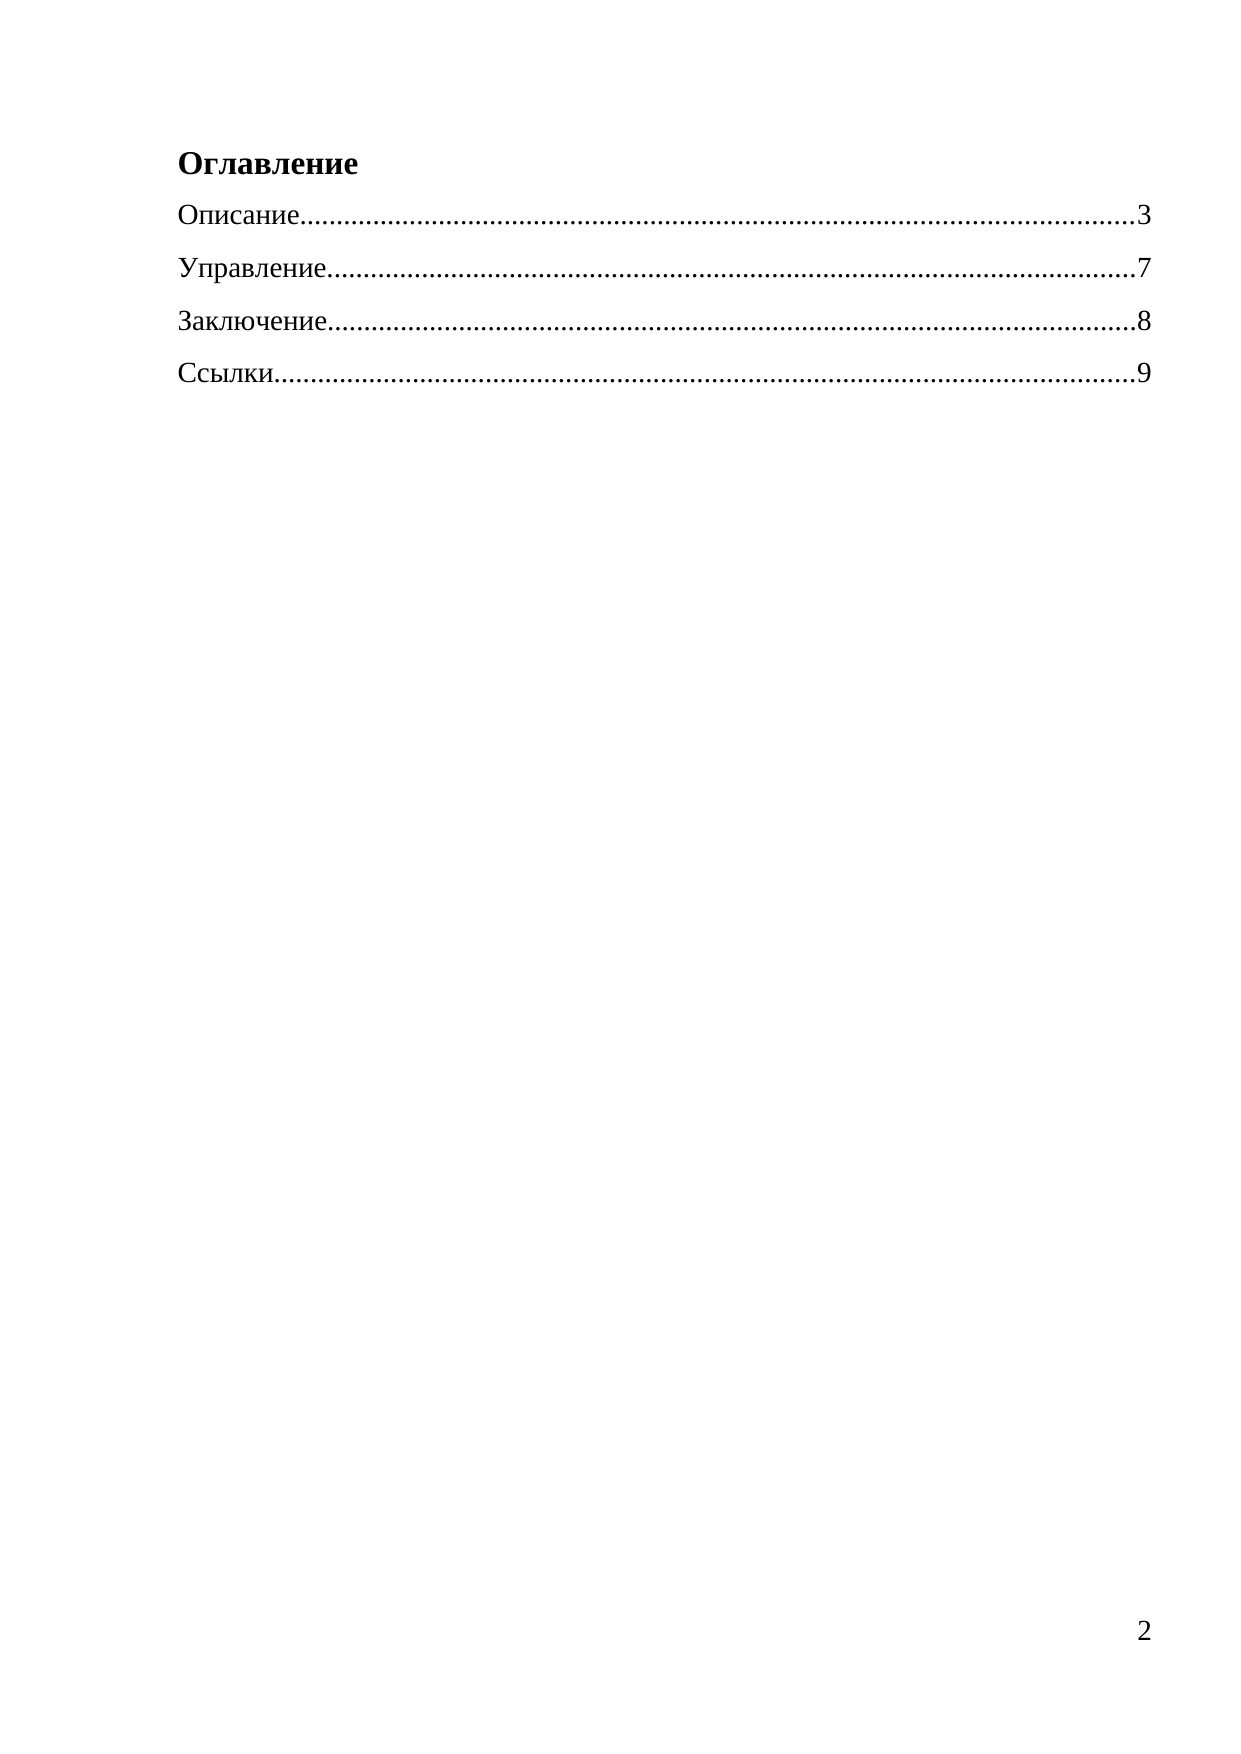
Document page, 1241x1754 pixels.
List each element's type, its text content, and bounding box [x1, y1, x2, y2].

text Заключение 8 [177, 303, 1152, 336]
subtitle Оглавление [177, 143, 1152, 181]
text Управление 7 [177, 250, 1152, 283]
text Ссылки 9 [177, 355, 1152, 389]
text Описание 3 [177, 197, 1152, 231]
